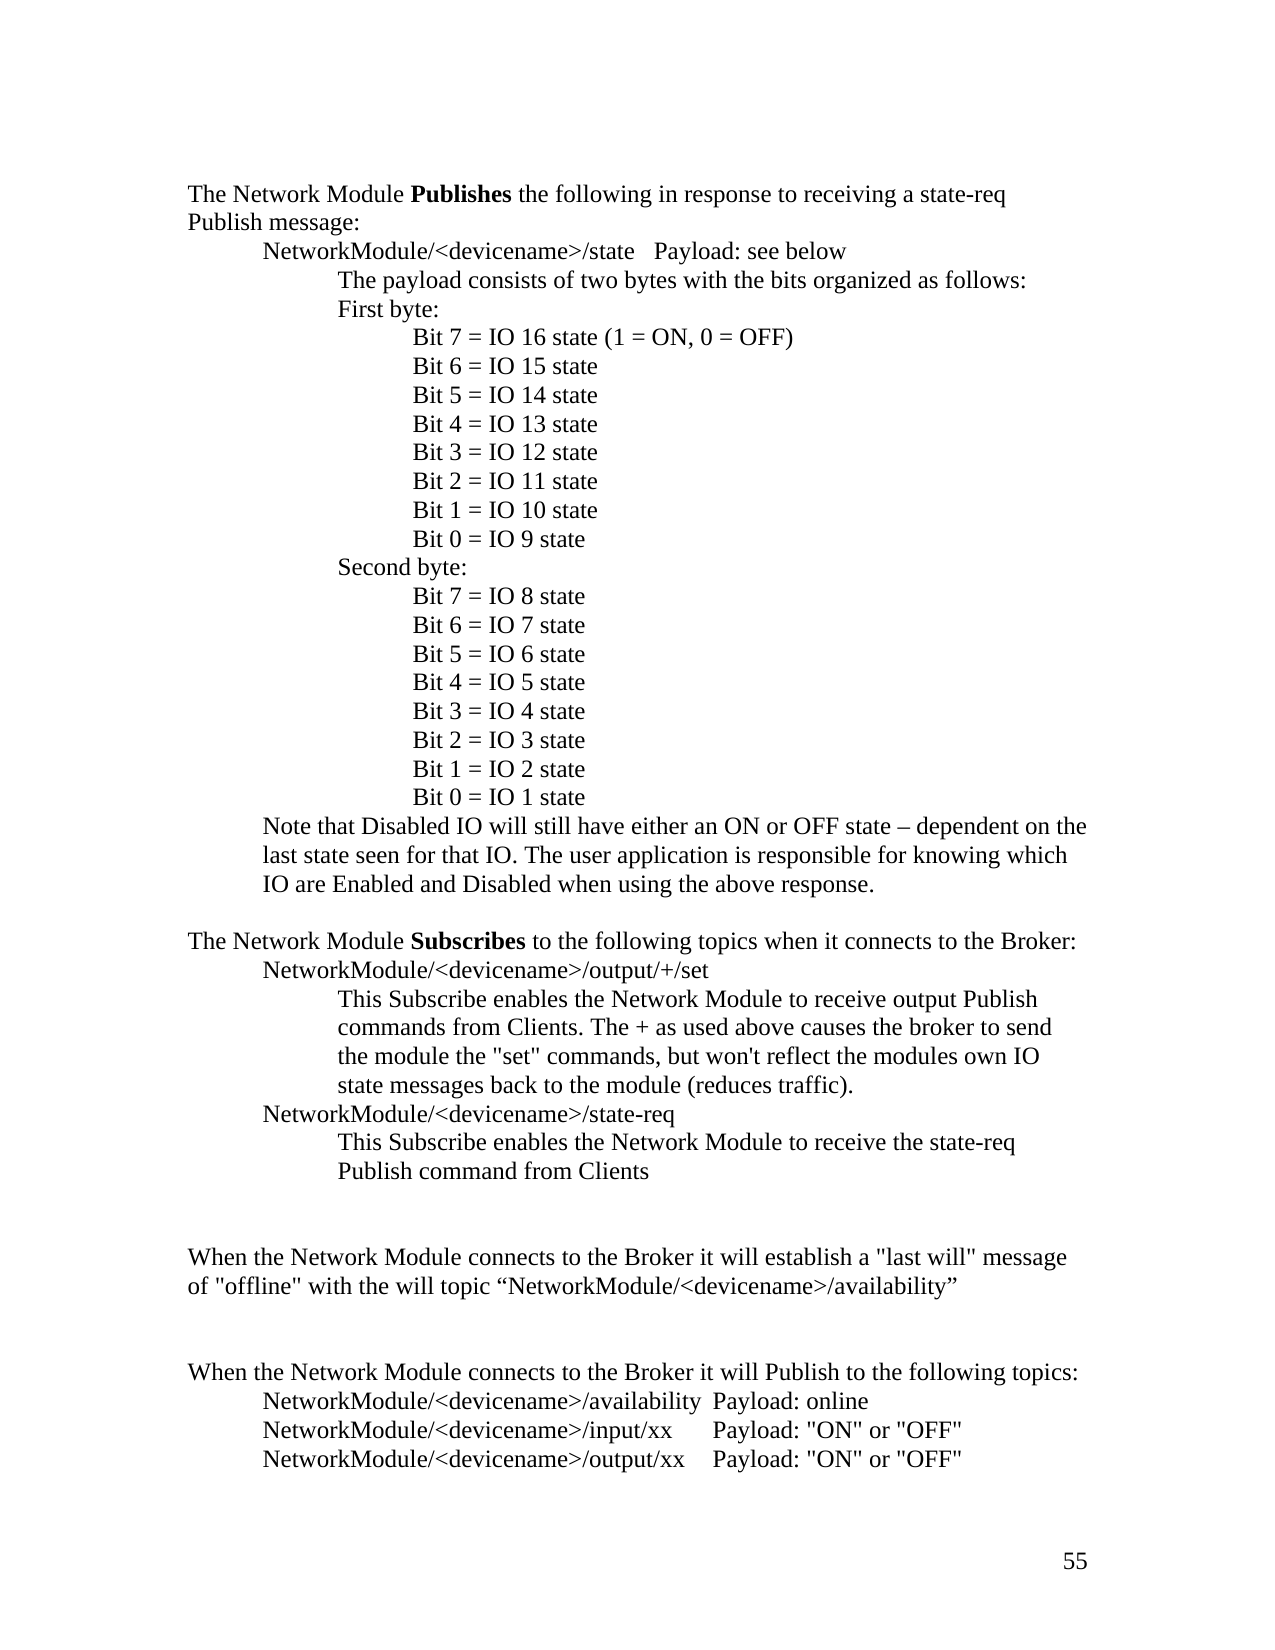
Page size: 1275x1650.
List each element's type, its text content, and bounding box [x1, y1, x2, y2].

text The payload consists of two bytes with the bits organized as follows: [337, 265, 1087, 294]
text When the Network Module connects to the Broker it will Publish to the following topics: [187, 1357, 1087, 1386]
text NetworkModule/<devicename>/availability Payload: online [262, 1386, 1087, 1415]
text NetworkModule/<devicename>/input/xx Payload: "ON" or "OFF" [262, 1415, 1087, 1444]
text Bit 2 = IO 11 state [412, 466, 1087, 495]
text Bit 3 = IO 12 state [412, 437, 1087, 466]
text Bit 2 = IO 3 state [412, 725, 1087, 754]
text Publish message: [187, 207, 1087, 236]
text Note that Disabled IO will still have either an ON or OFF state – dependent on the last state seen for that IO. The user application is responsible for knowing which IO are Enabled and Disabled when using the above response. [262, 811, 1087, 897]
text This Subscribe enables the Network Module to receive output Publish commands from Clients. The + as used above causes the broker to send the module the "set" commands, but won't reflect the modules own IO state messages back to the module (reduces traffic). [337, 984, 1087, 1099]
text Second byte: [337, 552, 1087, 581]
text Bit 0 = IO 9 state [412, 524, 1087, 552]
text Bit 7 = IO 16 state (1 = ON, 0 = OFF) [412, 322, 1087, 351]
text When the Network Module connects to the Broker it will establish a "last will" message of "offline" with the will topic “NetworkModule/<devicename>/availability” [187, 1242, 1087, 1300]
text Bit 6 = IO 15 state [412, 351, 1087, 380]
text Bit 7 = IO 8 state [412, 581, 1087, 610]
text Bit 4 = IO 13 state [412, 409, 1087, 437]
text First byte: [337, 294, 1087, 322]
text NetworkModule/<devicename>/output/xx Payload: "ON" or "OFF" [262, 1444, 1087, 1472]
text Bit 5 = IO 14 state [412, 380, 1087, 409]
text Bit 6 = IO 7 state [412, 610, 1087, 639]
text Bit 1 = IO 10 state [412, 495, 1087, 524]
text Bit 1 = IO 2 state [412, 754, 1087, 782]
text This Subscribe enables the Network Module to receive the state-req Publish command from Clients [337, 1127, 1087, 1185]
text Bit 4 = IO 5 state [412, 667, 1087, 696]
text Bit 3 = IO 4 state [412, 696, 1087, 725]
text NetworkModule/<devicename>/state-req [262, 1099, 1087, 1127]
text The Network Module Subscribes to the following topics when it connects to the Broker: [187, 926, 1087, 955]
text The Network Module Publishes the following in response to receiving a state-req [187, 179, 1087, 207]
text NetworkModule/<devicename>/output/+/set [262, 955, 1087, 984]
text Bit 0 = IO 1 state [412, 782, 1087, 811]
text Bit 5 = IO 6 state [412, 639, 1087, 667]
text NetworkModule/<devicename>/state Payload: see below [262, 236, 1087, 265]
